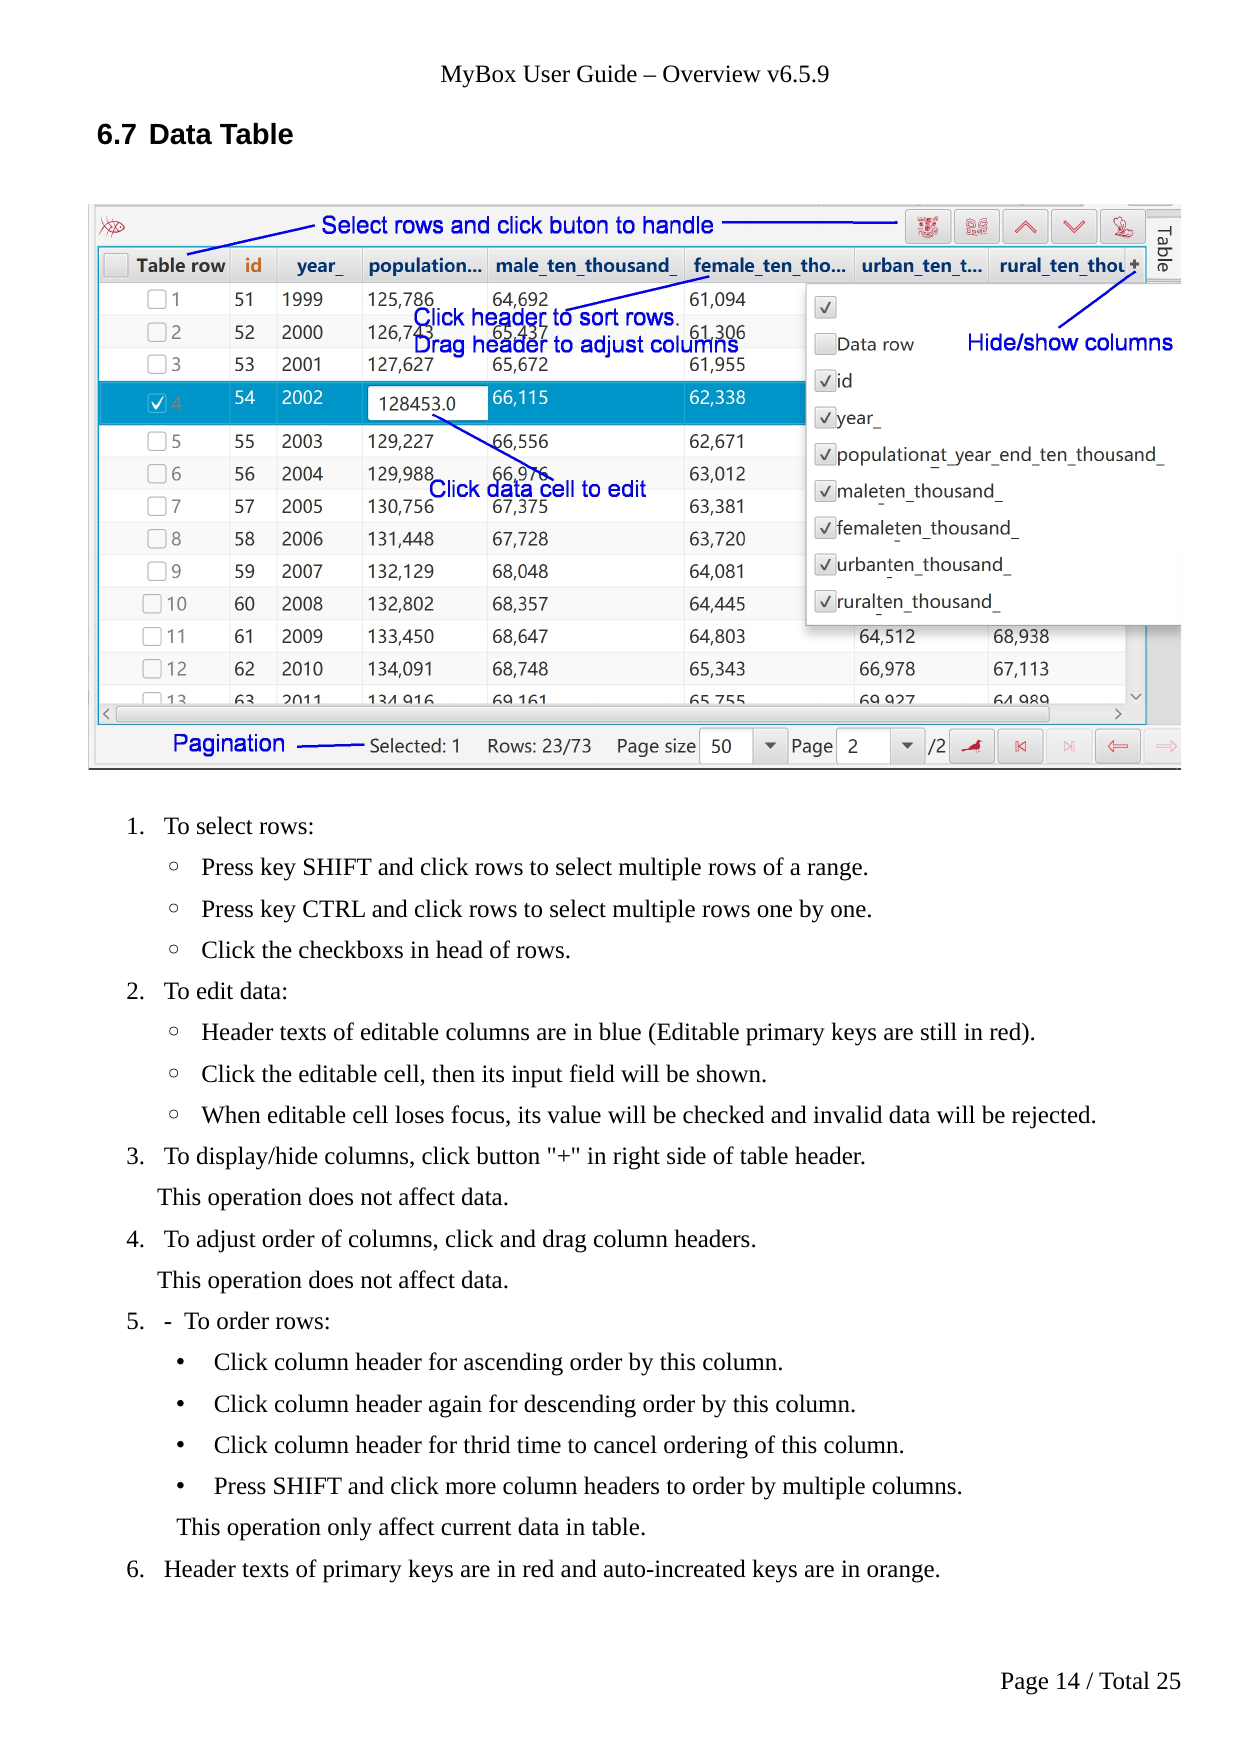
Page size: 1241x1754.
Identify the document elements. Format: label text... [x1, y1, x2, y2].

list To display/hide columns, click button "+" in right side of table header. [126, 1141, 1181, 1170]
list Click column header again for descending order by this column. [176, 1389, 1181, 1417]
picture [88, 204, 1182, 770]
subtitle Data Table [88, 117, 1181, 151]
text This operation does not affect data. [132, 1182, 1181, 1211]
list Press key CTRL and click rows to select multiple rows one by one. [163, 894, 1181, 922]
list To select rows: [126, 811, 1181, 840]
list Click column header for ascending order by this column. [176, 1347, 1181, 1376]
list Press key SHIFT and click rows to select multiple rows of a range. [163, 852, 1181, 881]
list Click column header for thrid time to cancel ordering of this column. [176, 1430, 1181, 1459]
text This operation only affect current data in table. [176, 1512, 1181, 1541]
list Press SHIFT and click more column headers to order by multiple columns. [176, 1471, 1181, 1500]
list To adjust order of columns, click and drag column headers. [126, 1224, 1181, 1252]
list Click the editable cell, then its input field will be shown. [163, 1059, 1181, 1087]
list Header texts of editable columns are in blue (Editable primary keys are still in red). [163, 1017, 1181, 1046]
list To edit data: [126, 976, 1181, 1005]
list Click the checkboxs in head of rows. [163, 935, 1181, 964]
text This operation does not affect data. [132, 1265, 1181, 1294]
list - To order rows: [126, 1306, 1181, 1335]
list When editable cell loses focus, its value will be checked and invalid data will be rejected. [163, 1100, 1181, 1129]
list Header texts of primary keys are in red and auto-increated keys are in orange. [126, 1554, 1181, 1582]
